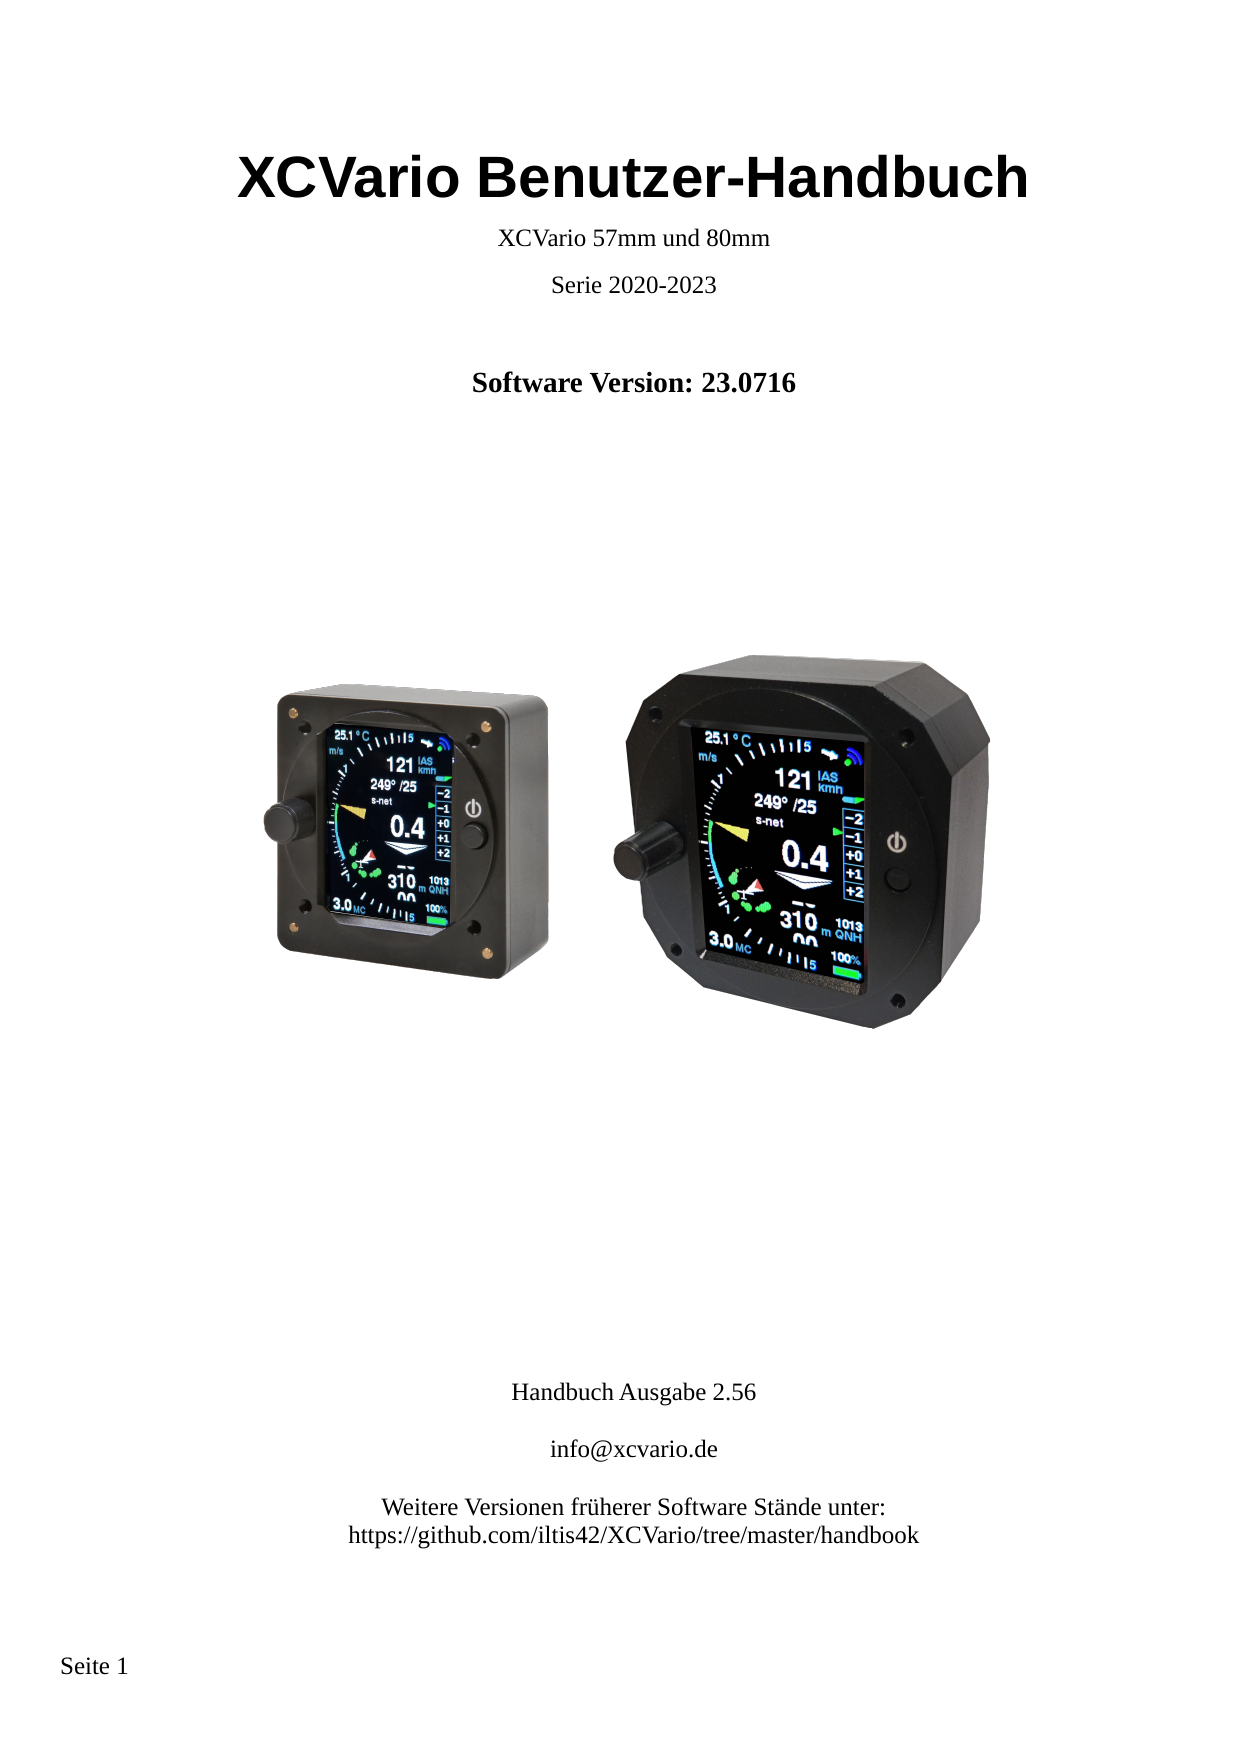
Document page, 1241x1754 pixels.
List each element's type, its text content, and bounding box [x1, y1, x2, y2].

text Serie 2020-2023 [60, 270, 1207, 299]
text info@xcvario.de [60, 1434, 1207, 1463]
text XCVario 57mm und 80mm [60, 223, 1207, 251]
text Weitere Versionen früherer Software Stände unter: [60, 1492, 1207, 1520]
text Software Version: 23.0716 [60, 366, 1207, 428]
title XCVario Benutzer-Handbuch [60, 143, 1207, 210]
text Handbuch Ausgabe 2.56 [60, 1377, 1207, 1405]
picture [263, 684, 549, 979]
text https://github.com/iltis42/XCVario/tree/master/handbook [60, 1520, 1207, 1549]
picture [613, 655, 991, 1029]
